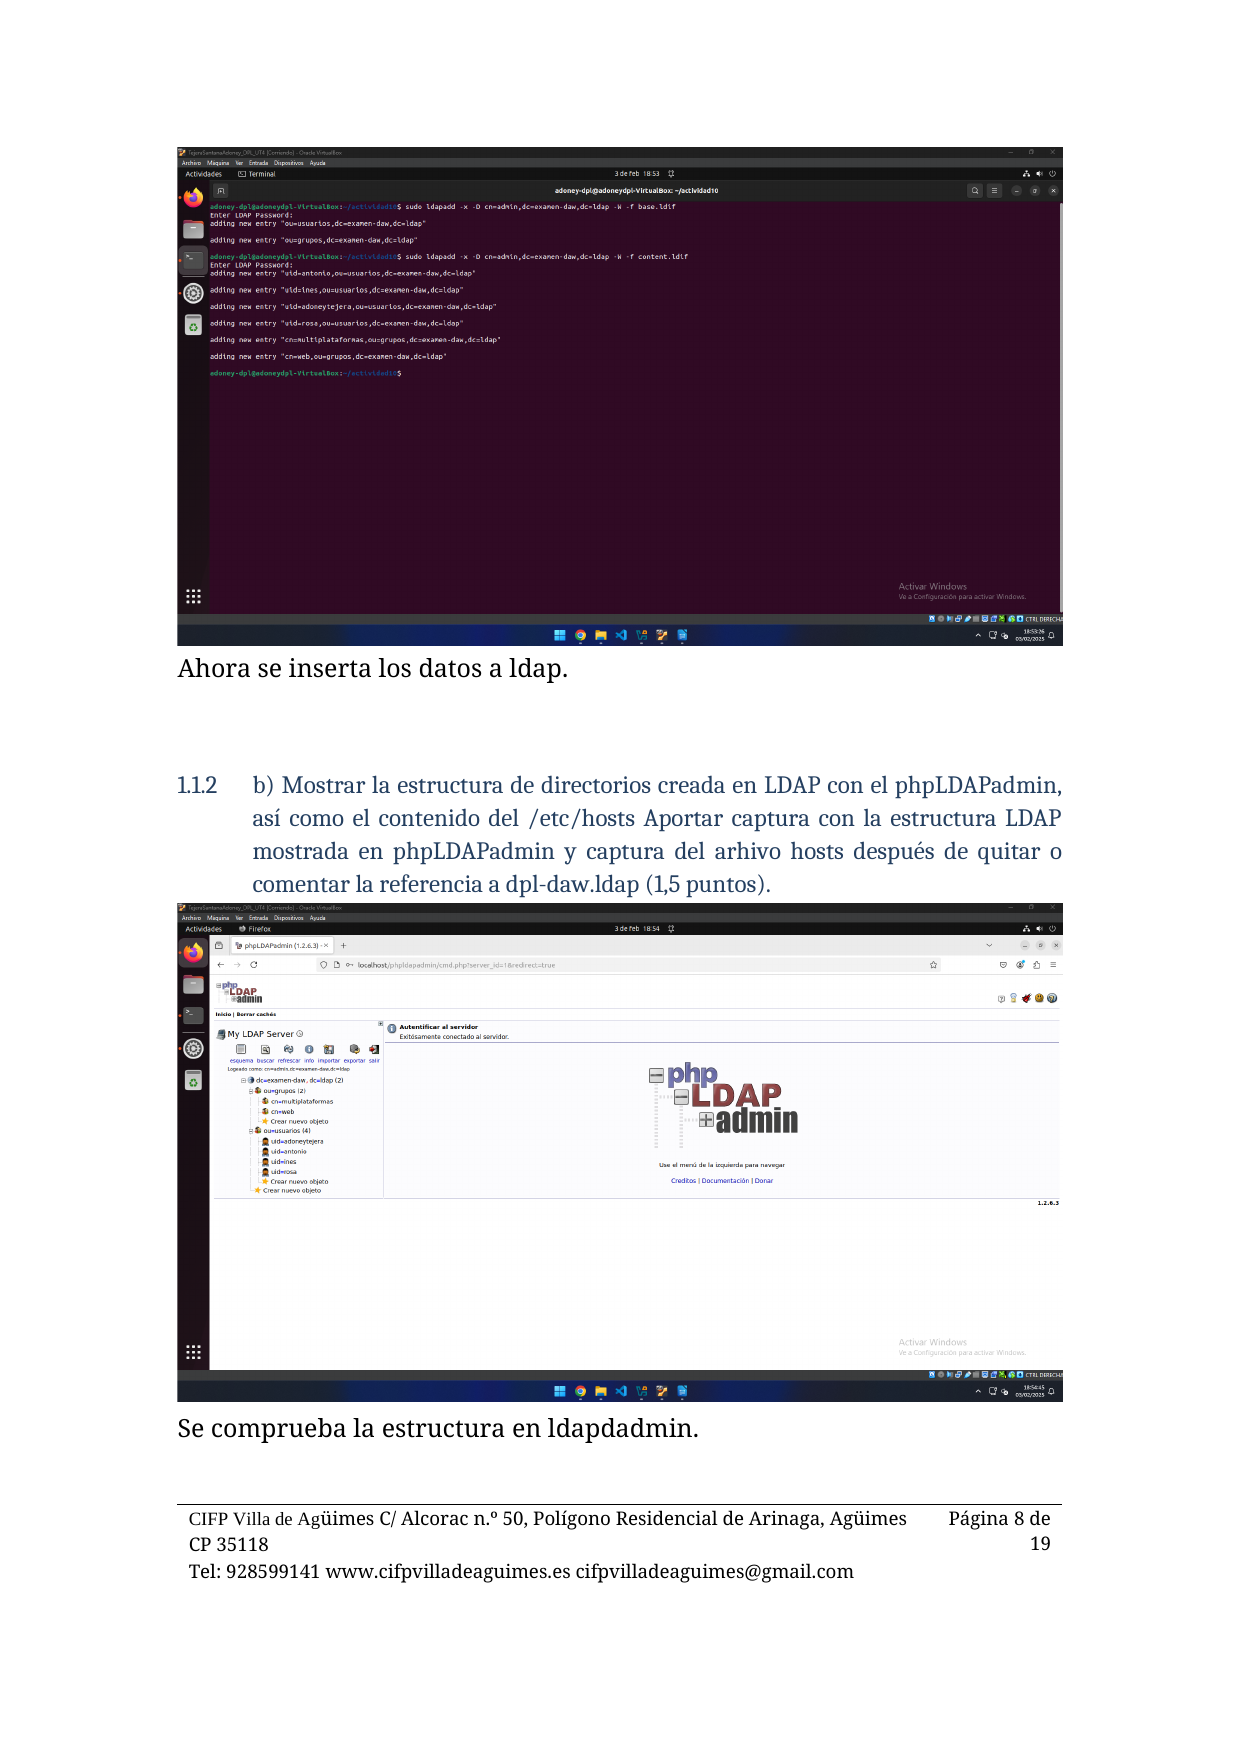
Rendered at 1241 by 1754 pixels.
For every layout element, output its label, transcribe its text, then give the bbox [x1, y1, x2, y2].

picture [177, 903, 1063, 1402]
picture [177, 147, 1063, 646]
text Ahora se inserta los datos a ldap. [177, 646, 1063, 685]
subtitle b) Mostrar la estructura de directorios creada en LDAP con el phpLDAPadmin, así como el contenido del /etc/hosts Aportar captura con la estructura LDAP mostrada en phpLDAPadmin y captura del arhivo hosts después de quitar o comentar la referencia a dpl-daw.ldap (1,5 puntos). [177, 771, 1063, 899]
text Se comprueba la estructura en ldapdadmin. [177, 1402, 1063, 1445]
